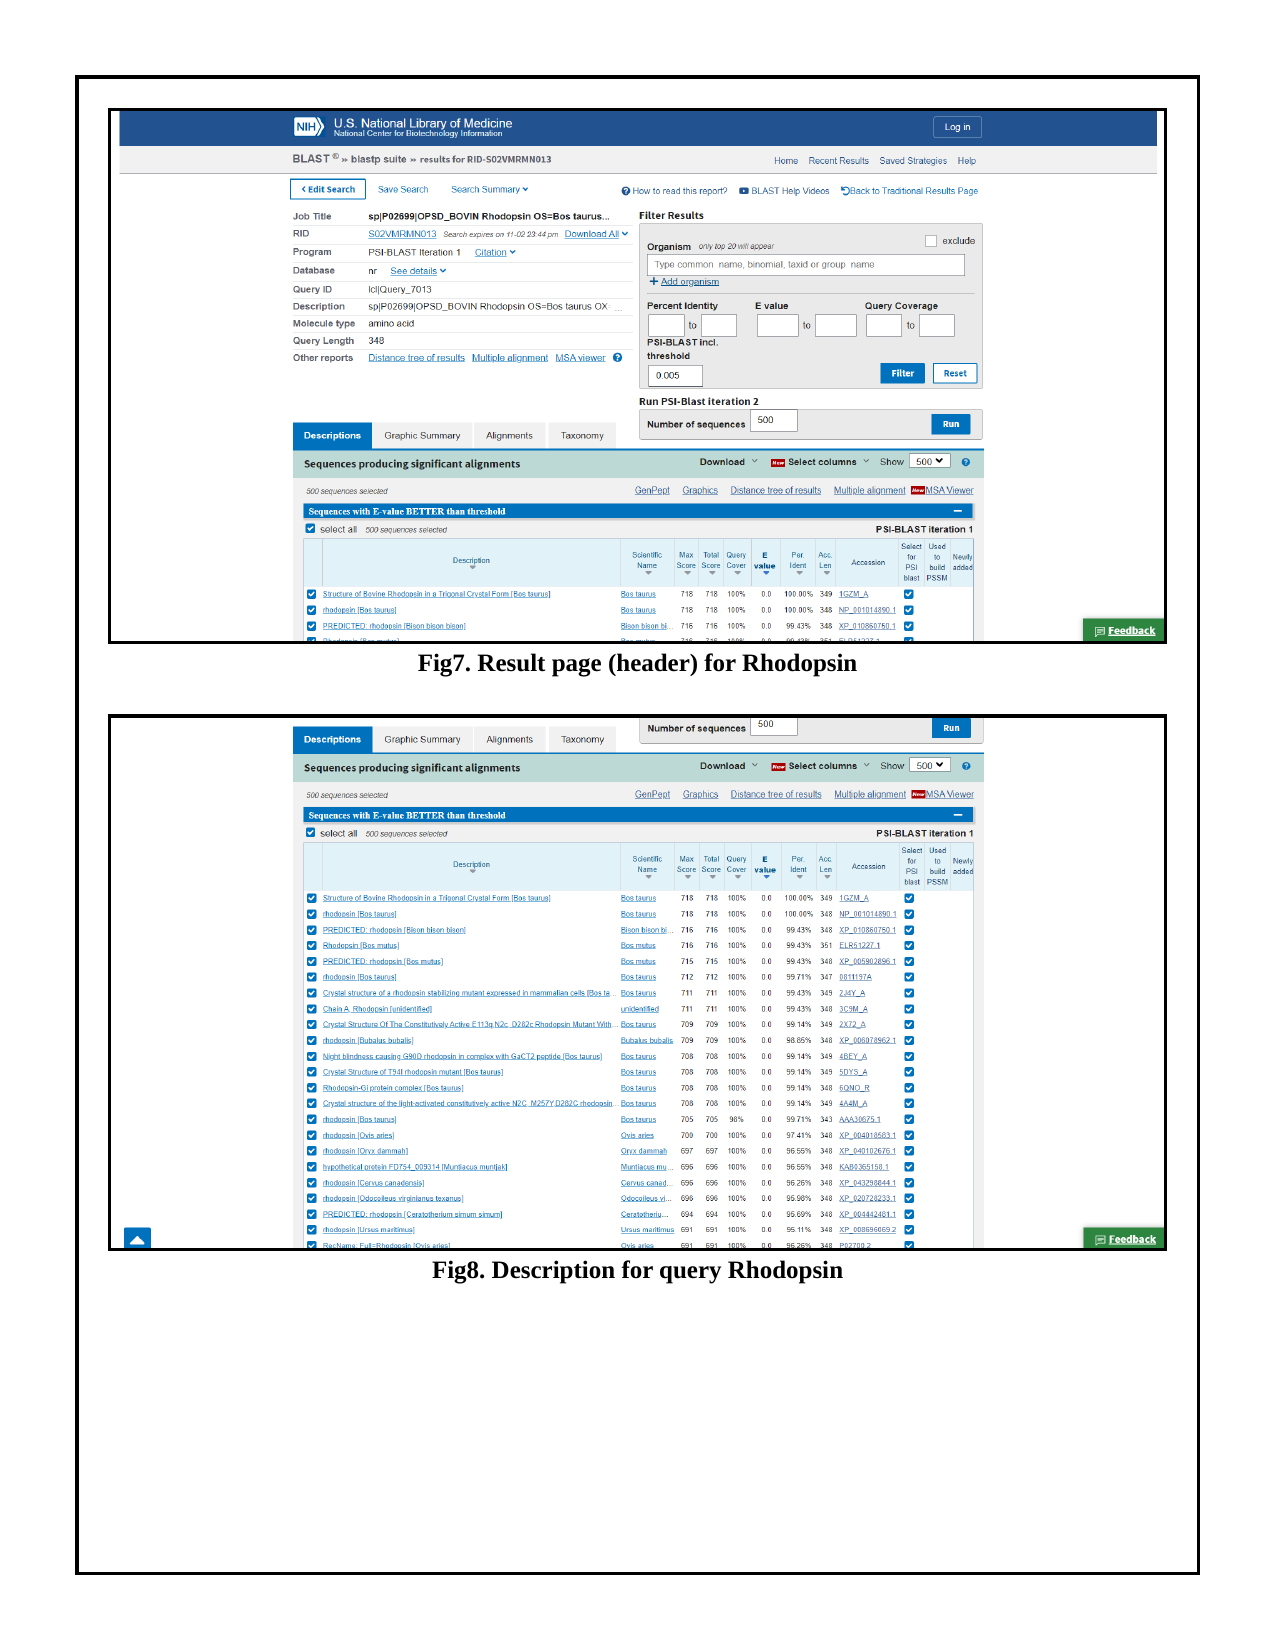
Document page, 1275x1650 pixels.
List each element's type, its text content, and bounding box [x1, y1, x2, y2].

text Fig8. Description for query Rhodopsin [108, 1251, 1167, 1284]
text [108, 1321, 1167, 1350]
text Fig7. Result page (header) for Rhodopsin [108, 644, 1167, 677]
